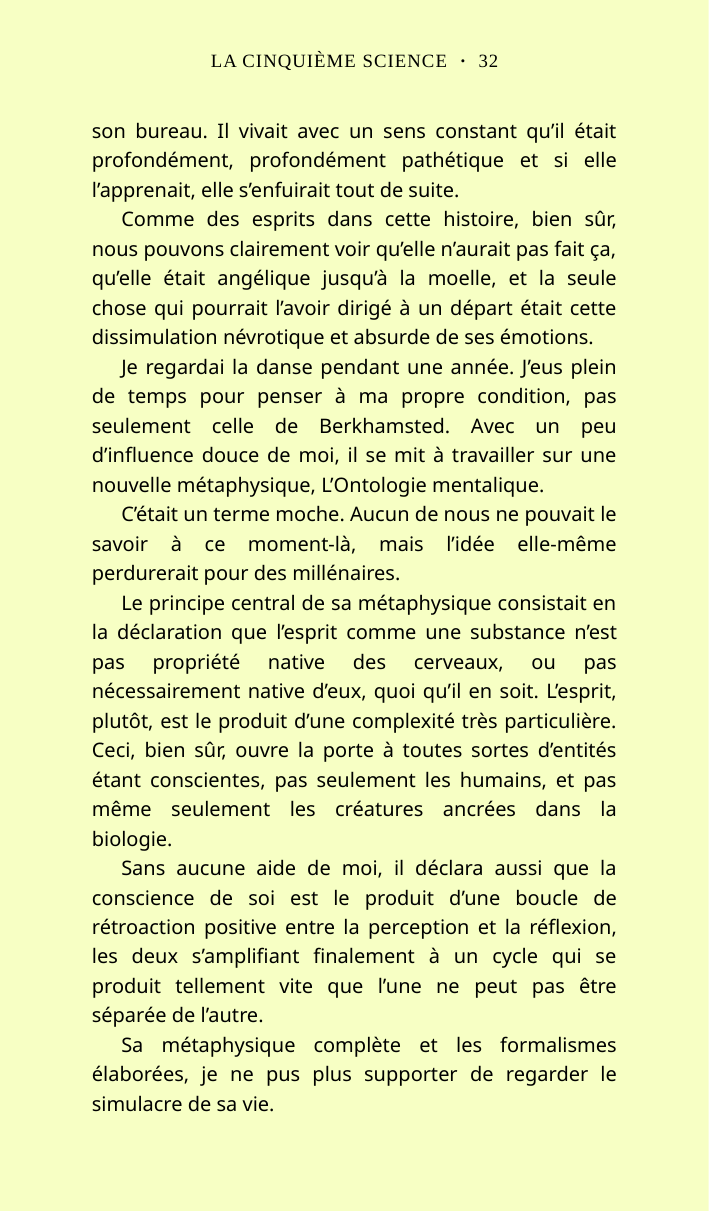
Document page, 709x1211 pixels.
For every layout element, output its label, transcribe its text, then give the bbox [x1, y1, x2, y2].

text Le principe central de sa métaphysique consistait en la déclaration que l’esprit comme une substance n’est pas propriété native des cerveaux, ou pas nécessairement native d’eux, quoi qu’il en soit. L’esprit, plutôt, est le produit d’une complexité très particulière. Ceci, bien sûr, ouvre la porte à toutes sortes d’entités étant conscientes, pas seulement les humains, et pas même seulement les créatures ancrées dans la biologie. [92, 587, 617, 852]
text Sans aucune aide de moi, il déclara aussi que la conscience de soi est le produit d’une boucle de rétroaction positive entre la perception et la réflexion, les deux s’amplifiant finalement à un cycle qui se produit tellement vite que l’une ne peut pas être séparée de l’autre. [92, 852, 617, 1029]
text son bureau. Il vivait avec un sens constant qu’il était profondément, profondément pathétique et si elle l’apprenait, elle s’enfuirait tout de suite. [92, 115, 617, 203]
text Sa métaphysique complète et les formalismes élaborées, je ne pus plus supporter de regarder le simulacre de sa vie. [92, 1029, 617, 1117]
text Je regardai la danse pendant une année. J’eus plein de temps pour penser à ma propre condition, pas seulement celle de Berkhamsted. Avec un peu d’influence douce de moi, il se mit à travailler sur une nouvelle métaphysique, L’Ontologie mentalique. [92, 351, 617, 498]
text Comme des esprits dans cette histoire, bien sûr, nous pouvons clairement voir qu’elle n’aurait pas fait ça, qu’elle était angélique jusqu’à la moelle, et la seule chose qui pourrait l’avoir dirigé à un départ était cette dissimulation névrotique et absurde de ses émotions. [92, 203, 617, 351]
text C’était un terme moche. Aucun de nous ne pouvait le savoir à ce moment-là, mais l’idée elle-même perdurerait pour des millénaires. [92, 498, 617, 587]
